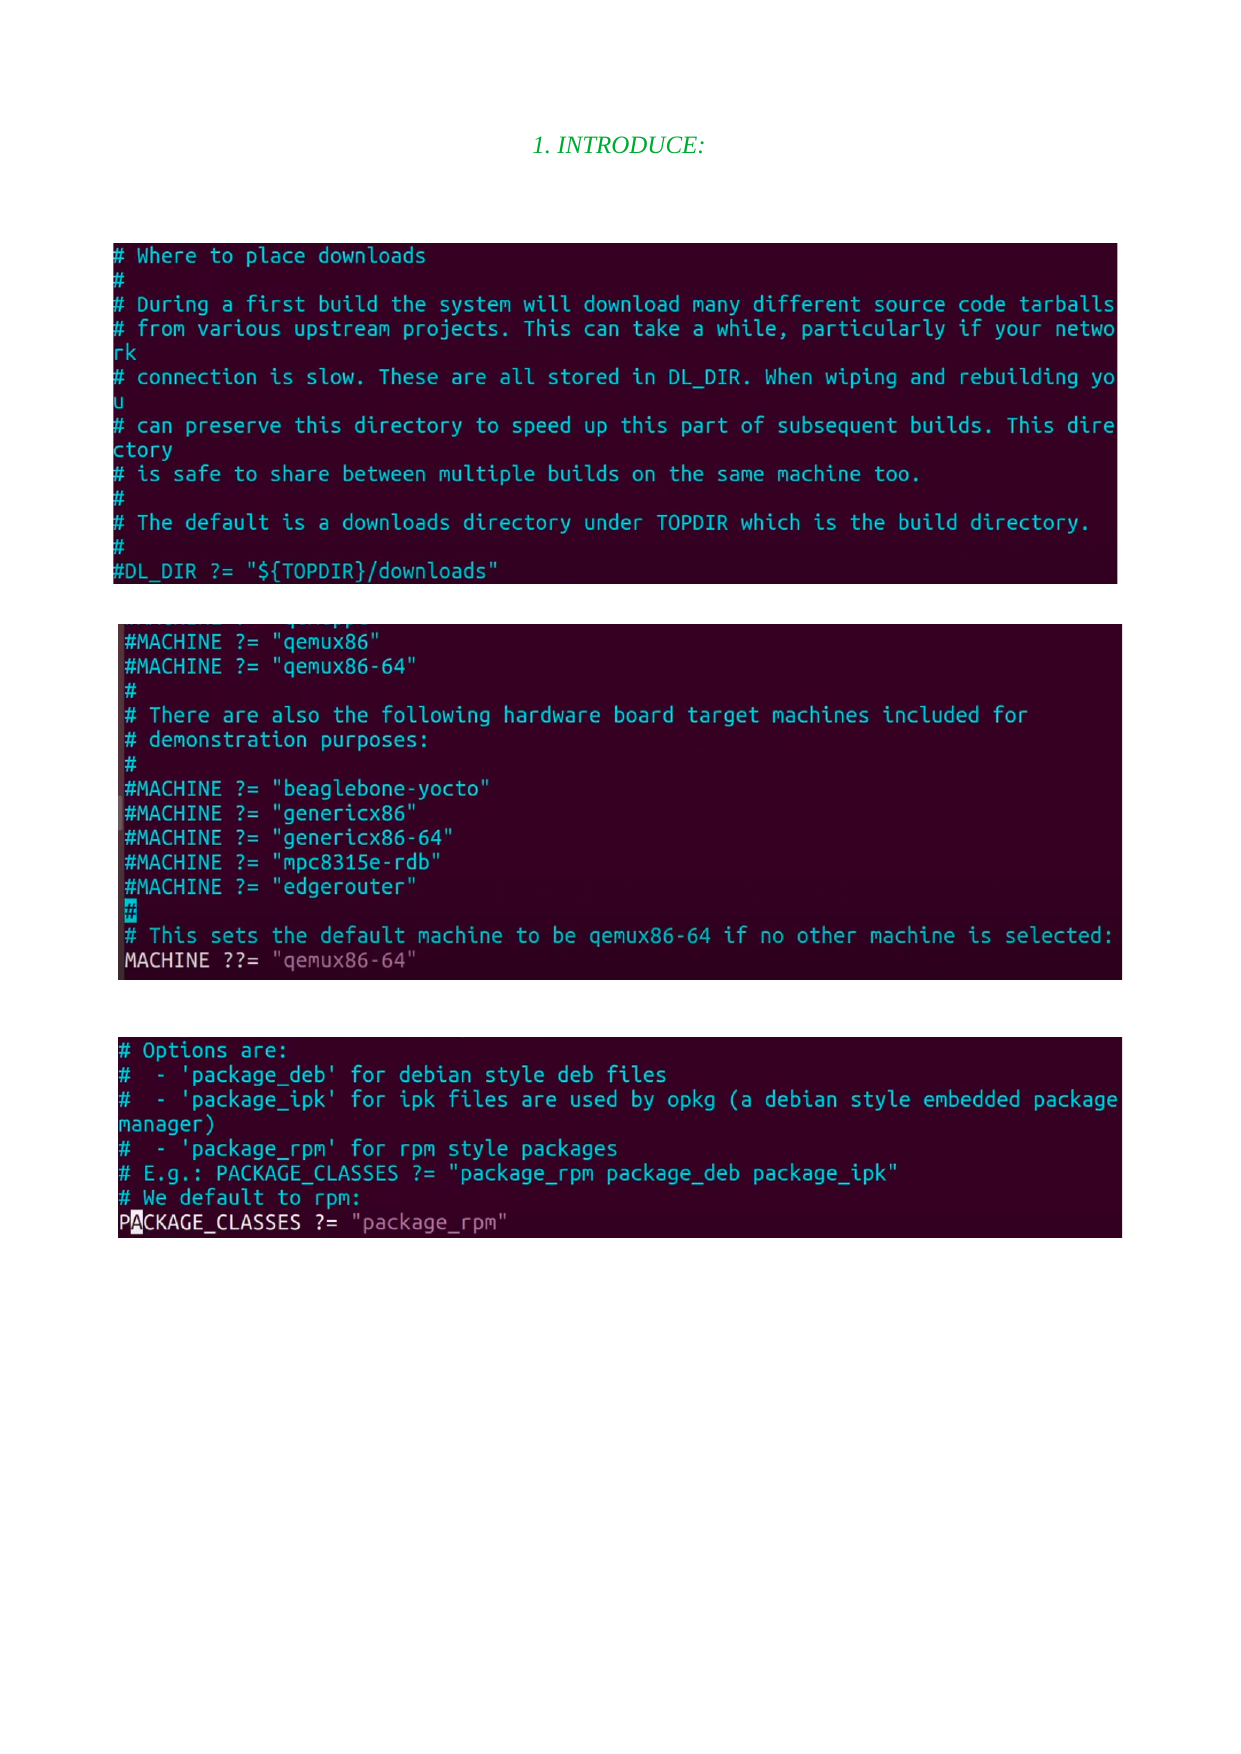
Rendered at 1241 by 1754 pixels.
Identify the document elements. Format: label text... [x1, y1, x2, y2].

picture [118, 1037, 1123, 1238]
picture [118, 624, 1123, 980]
picture [113, 243, 1118, 584]
text 1. INTRODUCE: [118, 131, 1122, 159]
